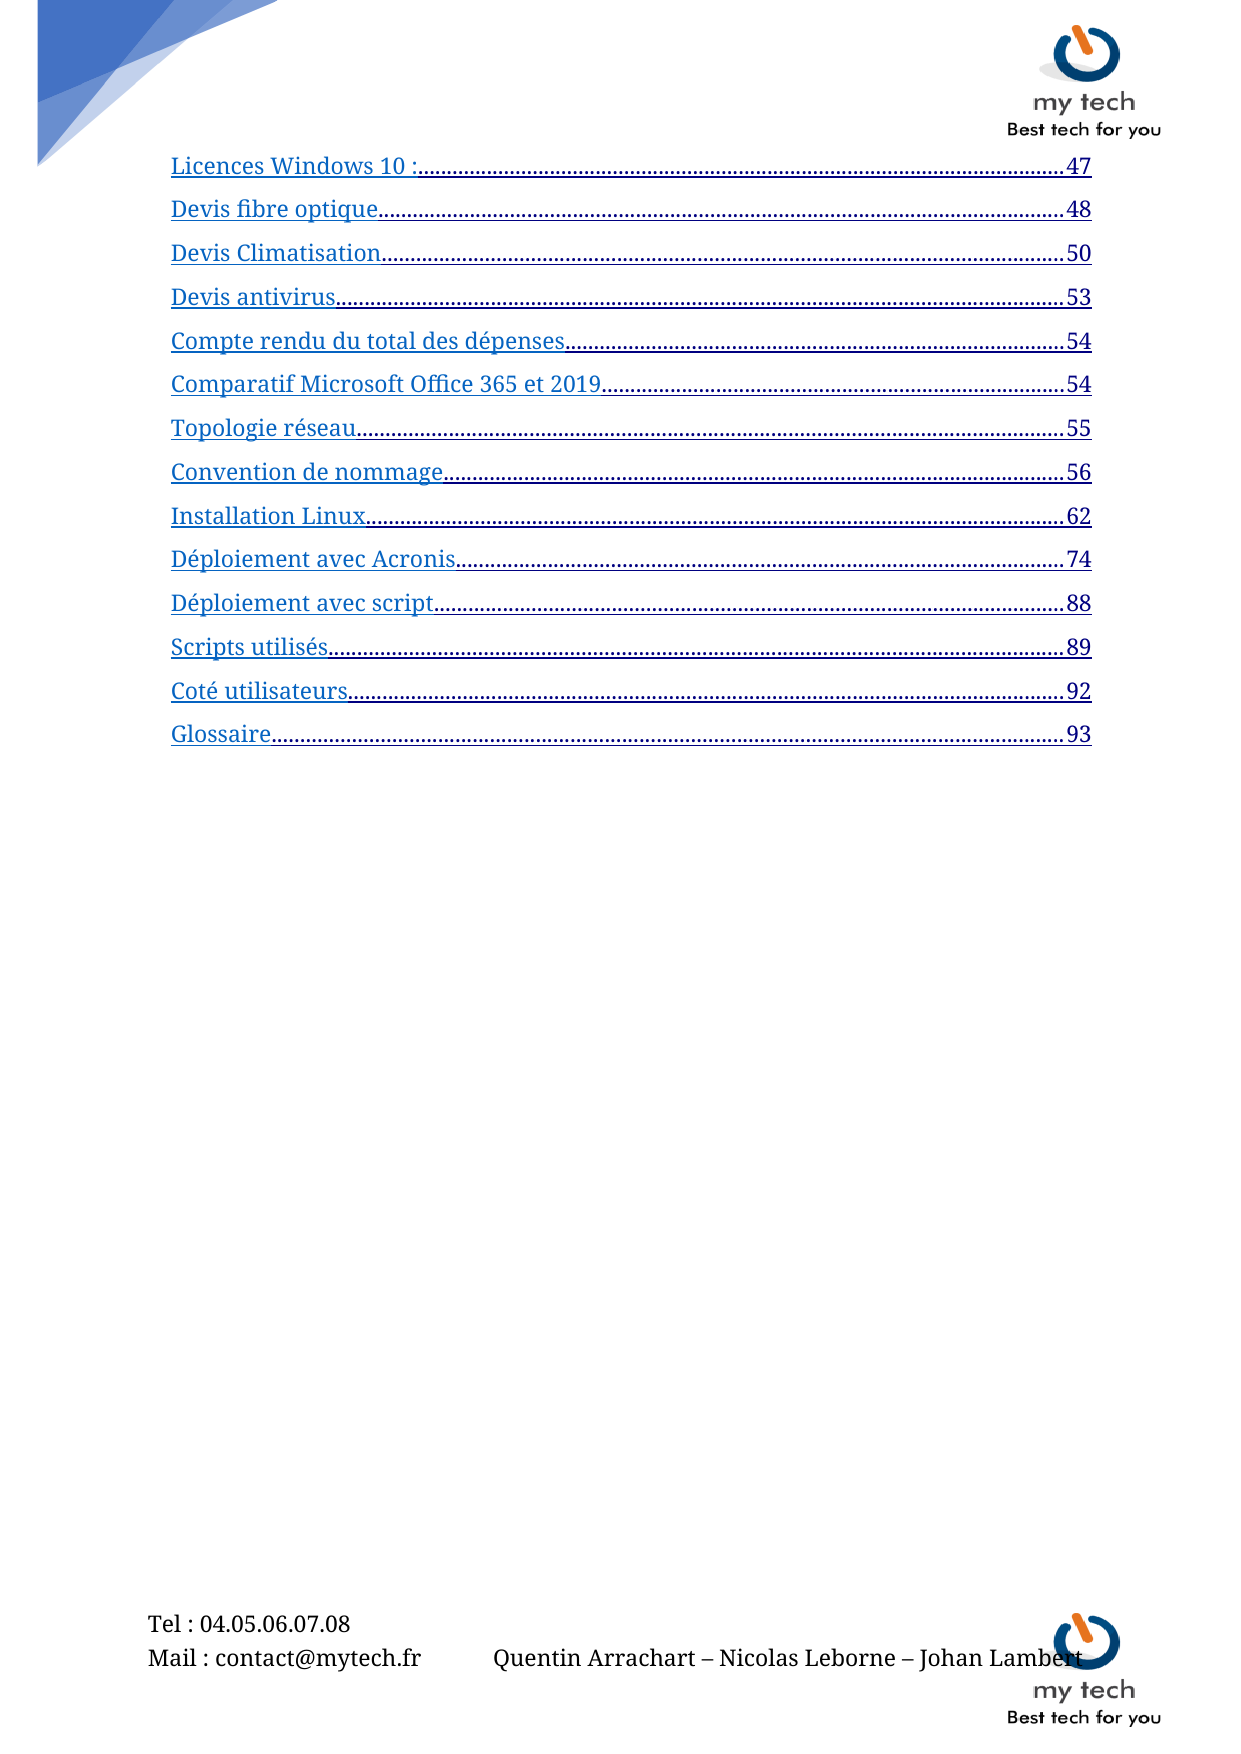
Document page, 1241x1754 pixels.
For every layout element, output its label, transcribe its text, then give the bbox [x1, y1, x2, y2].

text Devis Climatisation 50 [171, 235, 1093, 268]
text Topologie réseau 55 [171, 410, 1093, 443]
text Compte rendu du total des dépenses 54 [171, 323, 1093, 356]
text Glossaire 93 [171, 716, 1093, 750]
text Comparatif Microsoft Office 365 et 2019 54 [171, 366, 1093, 400]
text Scripts utilisés 89 [171, 629, 1093, 662]
text Installation Linux 62 [171, 498, 1093, 531]
text Devis antivirus 53 [171, 279, 1093, 312]
text Déploiement avec Acronis 74 [171, 541, 1093, 575]
text Déploiement avec script 88 [171, 585, 1093, 618]
text Convention de nommage 56 [171, 454, 1093, 487]
text Coté utilisateurs 92 [171, 673, 1093, 706]
text Devis fibre optique 48 [171, 191, 1093, 225]
text Licences Windows 10 : 47 [171, 148, 1093, 181]
